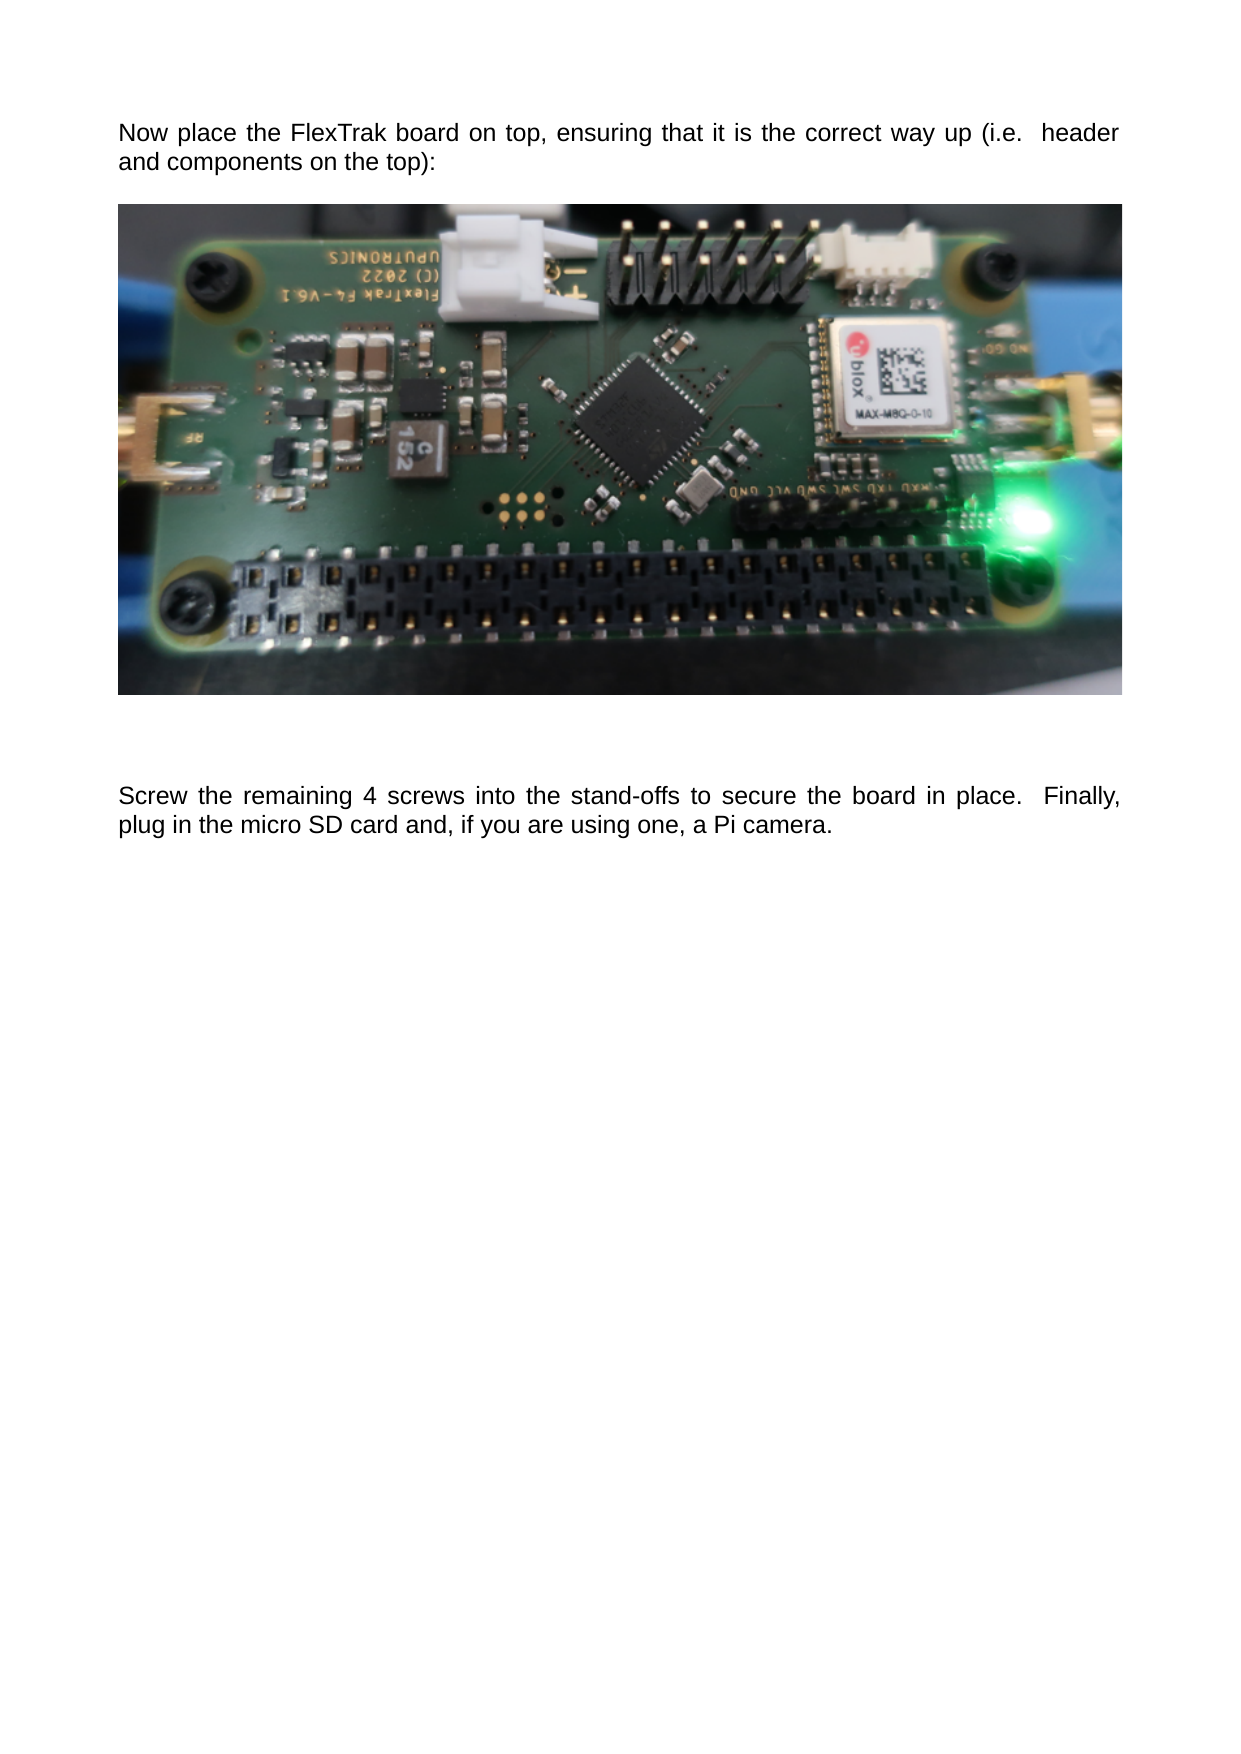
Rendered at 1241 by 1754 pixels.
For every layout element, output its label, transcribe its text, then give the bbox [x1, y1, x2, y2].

text Now place the FlexTrak board on top, ensuring that it is the correct way up (i.e. header and components on the top): [118, 118, 1122, 176]
text Screw the remaining 4 screws into the stand-offs to secure the board in place. Finally, plug in the micro SD card and, if you are using one, a Pi camera. [118, 781, 1122, 838]
picture [118, 204, 1123, 695]
